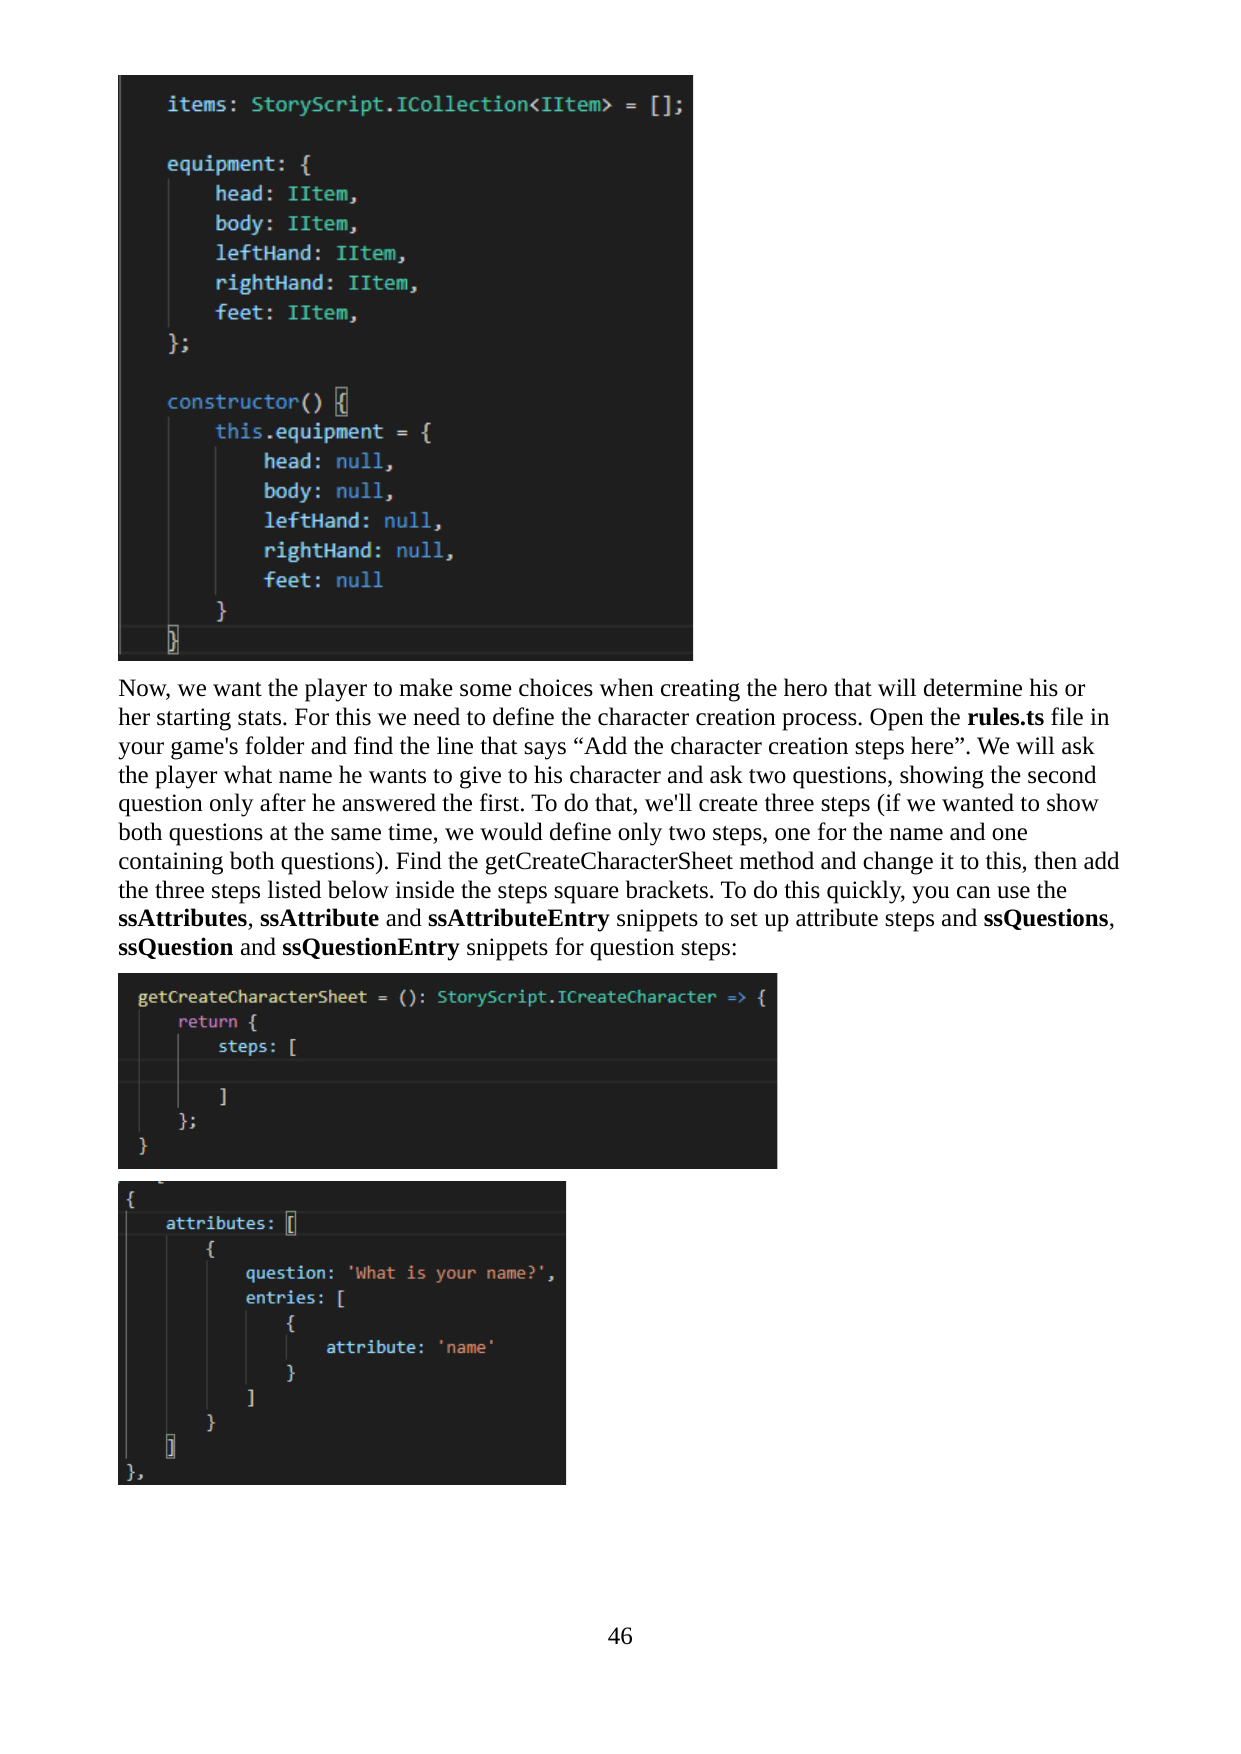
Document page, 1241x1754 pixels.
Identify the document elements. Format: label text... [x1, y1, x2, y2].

text Now, we want the player to make some choices when creating the hero that will determine his or her starting stats. For this we need to define the character creation process. Open the rules.ts file in your game's folder and find the line that says “Add the character creation steps here”. We will ask the player what name he wants to give to his character and ask two questions, showing the second question only after he answered the first. To do that, we'll create three steps (if we wanted to show both questions at the same time, we would define only two steps, one for the name and one containing both questions). Find the getCreateCharacterSheet method and change it to this, then add the three steps listed below inside the steps square brackets. To do this quickly, you can use the ssAttributes, ssAttribute and ssAttributeEntry snippets to set up attribute steps and ssQuestions, ssQuestion and ssQuestionEntry snippets for question steps: [118, 673, 1122, 961]
